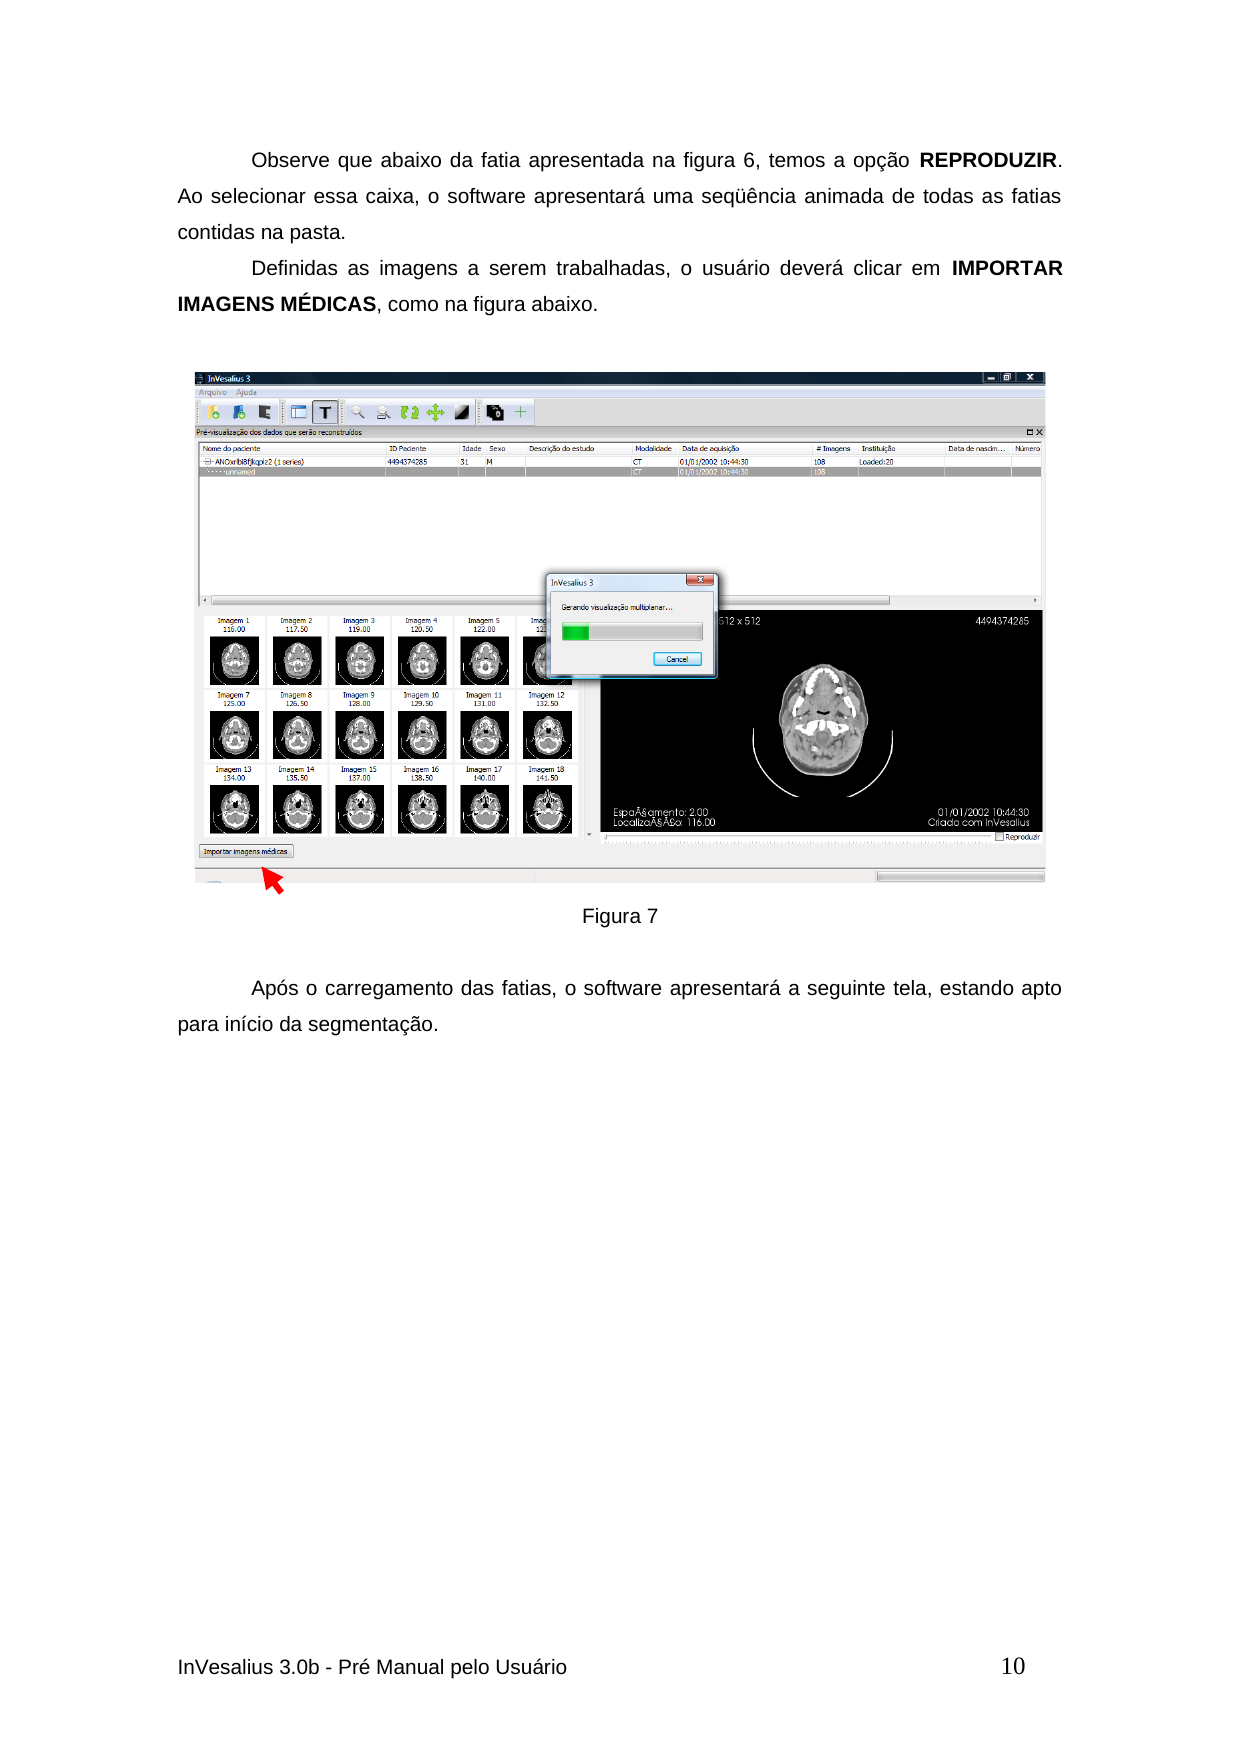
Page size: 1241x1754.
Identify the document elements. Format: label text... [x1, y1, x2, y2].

text Figura 7 [177, 904, 1063, 928]
text Após o carregamento das fatias, o software apresentará a seguinte tela, estando apto para início da segmentação. [177, 976, 1063, 1036]
text Observe que abaixo da fatia apresentada na figura 6, temos a opção REPRODUZIR. Ao selecionar essa caixa, o software apresentará uma seqüência animada de todas as fatias contidas na pasta. [177, 148, 1063, 243]
text Definidas as imagens a serem trabalhadas, o usuário deverá clicar em IMPORTAR IMAGENS MÉDICAS, como na figura abaixo. [177, 255, 1063, 315]
picture [194, 372, 1046, 883]
